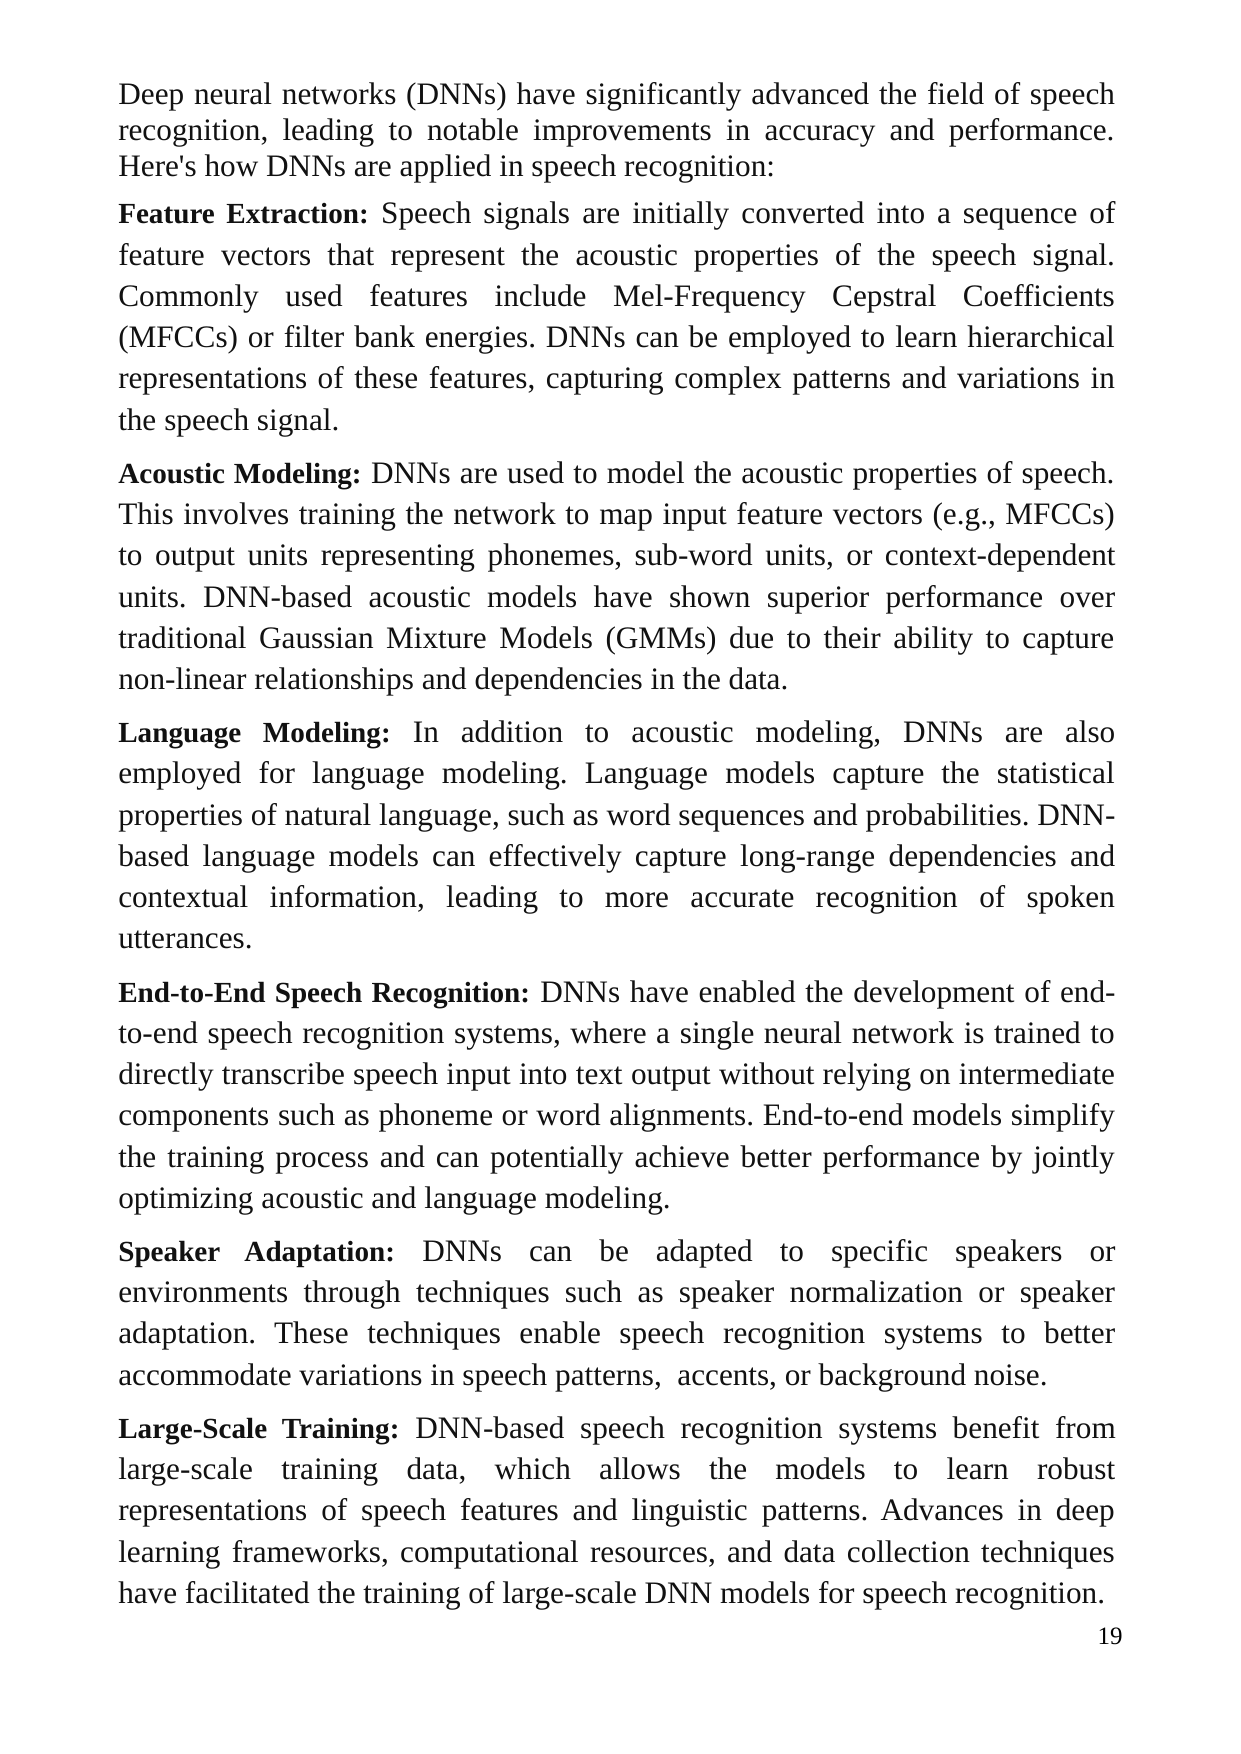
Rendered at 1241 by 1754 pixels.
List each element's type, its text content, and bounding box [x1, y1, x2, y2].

text Large-Scale Training: DNN-based speech recognition systems benefit from large-scale training data, which allows the models to learn robust representations of speech features and linguistic patterns. Advances in deep learning frameworks, computational resources, and data collection techniques have facilitated the training of large-scale DNN models for speech recognition. [118, 1409, 1116, 1610]
text Acoustic Modeling: DNNs are used to model the acoustic properties of speech. This involves training the network to map input feature vectors (e.g., MFCCs) to output units representing phonemes, sub-word units, or context-dependent units. DNN-based acoustic models have shown superior performance over traditional Gaussian Mixture Models (GMMs) due to their ability to capture non-linear relationships and dependencies in the data. [118, 454, 1116, 696]
text End-to-End Speech Recognition: DNNs have enabled the development of end-to-end speech recognition systems, where a single neural network is trained to directly transcribe speech input into text output without relying on intermediate components such as phoneme or word alignments. End-to-end models simplify the training process and can potentially achieve better performance by jointly optimizing acoustic and language modeling. [118, 973, 1116, 1215]
text Language Modeling: In addition to acoustic modeling, DNNs are also employed for language modeling. Language models capture the statistical properties of natural language, such as word sequences and probabilities. DNN-based language models can effectively capture long-range dependencies and contextual information, leading to more accurate recognition of spoken utterances. [118, 713, 1116, 956]
text Feature Extraction: Speech signals are initially converted into a sequence of feature vectors that represent the acoustic properties of the speech signal. Commonly used features include Mel-Frequency Cepstral Coefficients (MFCCs) or filter bank energies. DNNs can be employed to learn hierarchical representations of these features, capturing complex patterns and variations in the speech signal. [118, 195, 1116, 437]
text Deep neural networks (DNNs) have significantly advanced the field of speech recognition, leading to notable improvements in accuracy and performance. Here's how DNNs are applied in speech recognition: [118, 75, 1116, 183]
text Speaker Adaptation: DNNs can be adapted to specific speakers or environments through techniques such as speaker normalization or speaker adaptation. These techniques enable speech recognition systems to better accommodate variations in speech patterns, accents, or background noise. [118, 1232, 1116, 1392]
